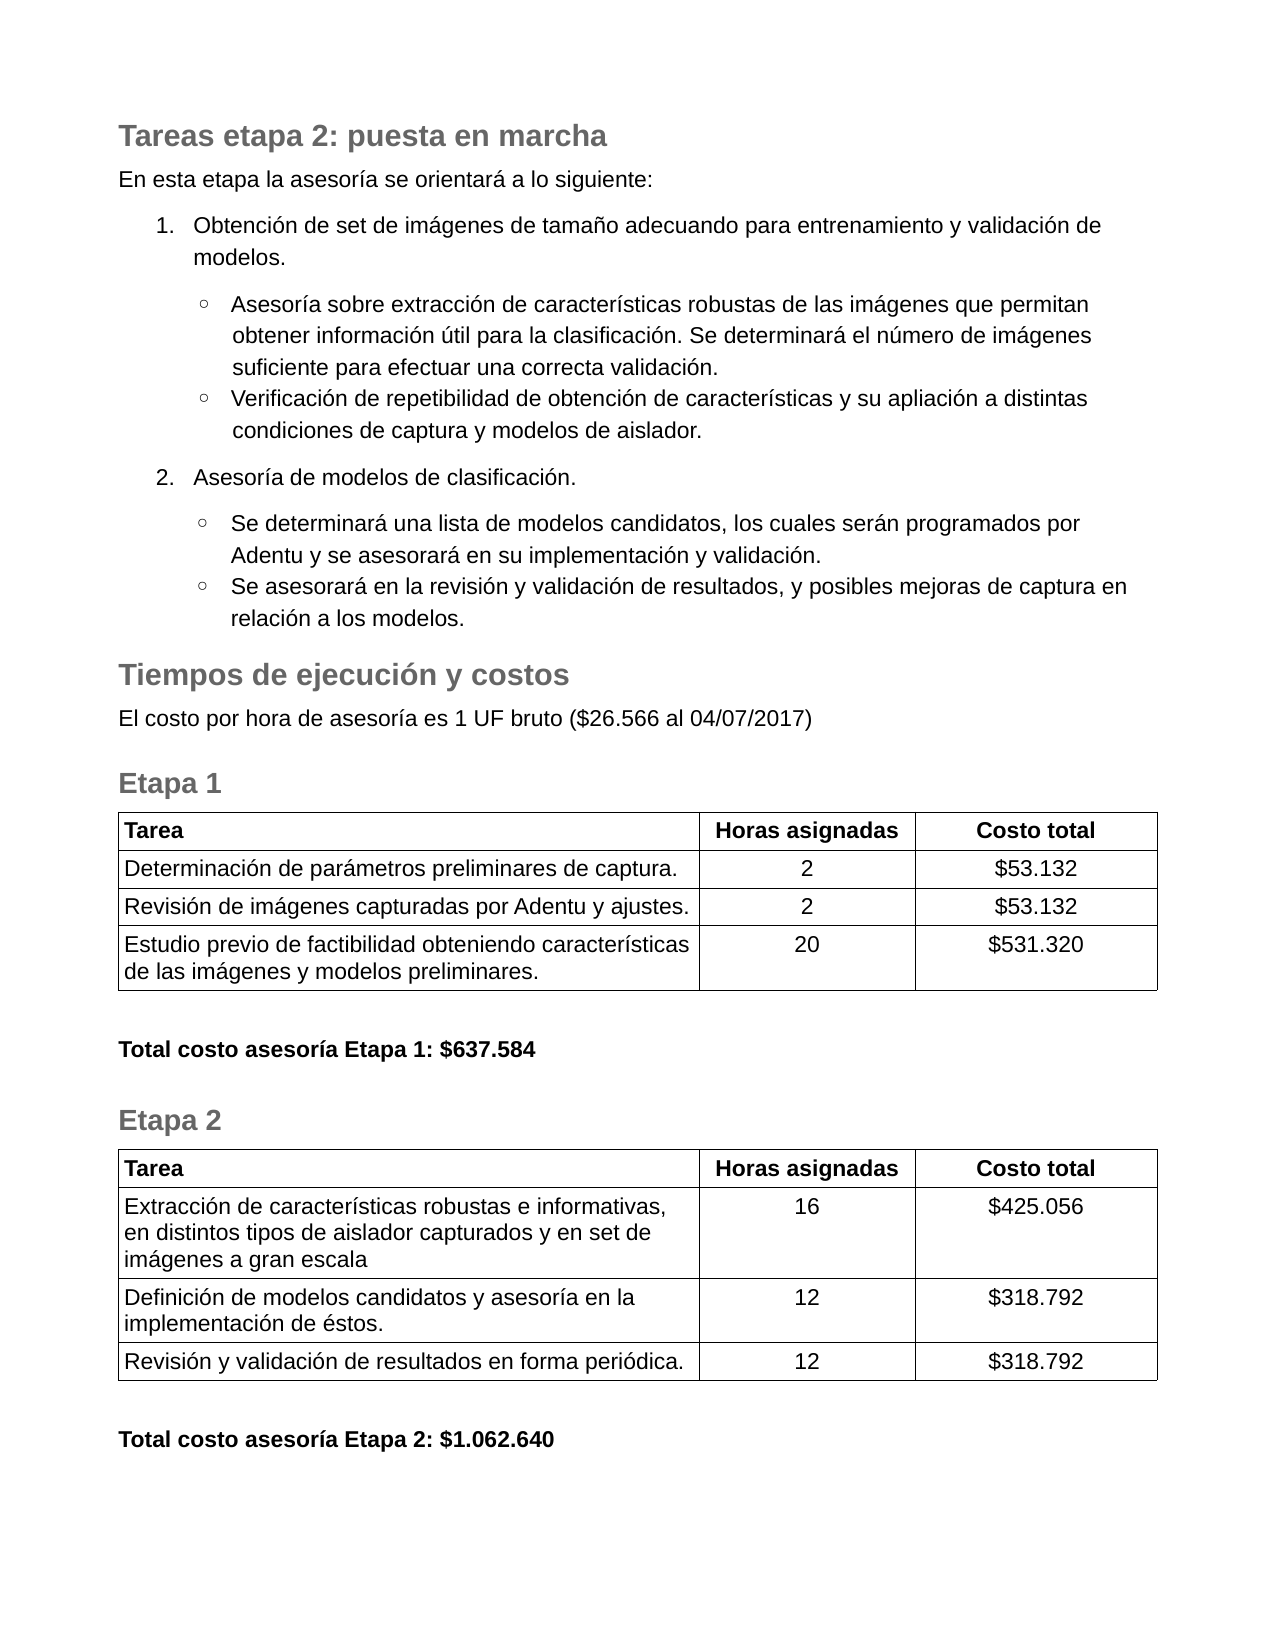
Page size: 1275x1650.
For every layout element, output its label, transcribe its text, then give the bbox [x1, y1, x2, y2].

table_header Tarea [119, 1150, 699, 1187]
list Se asesorará en la revisión y validación de resultados, y posibles mejoras de captura en relación a los modelos. [193, 573, 1157, 631]
table_header Costo total [916, 1150, 1157, 1187]
table_cell Determinación de parámetros preliminares de captura. [119, 851, 699, 887]
table_cell 12 [700, 1279, 915, 1342]
subtitle Tareas etapa 2: puesta en marcha [118, 118, 1157, 153]
table_cell 2 [700, 889, 915, 925]
table_cell 2 [700, 851, 915, 887]
table_cell Revisión de imágenes capturadas por Adentu y ajustes. [119, 889, 699, 925]
table_cell $318.792 [916, 1279, 1157, 1342]
text El costo por hora de asesoría es 1 UF bruto ($26.566 al 04/07/2017) [118, 705, 1157, 731]
table_cell $53.132 [916, 889, 1157, 925]
table_cell Definición de modelos candidatos y asesoría en la implementación de éstos. [119, 1279, 699, 1342]
text Total costo asesoría Etapa 2: $1.062.640 [118, 1426, 1157, 1453]
list Asesoría sobre extracción de características robustas de las imágenes que permitan obtener información útil para la clasificación. Se determinará el número de imágenes suficiente para efectuar una correcta validación. [194, 291, 1157, 380]
text Total costo asesoría Etapa 1: $637.584 [118, 1036, 1157, 1062]
table_cell 20 [700, 926, 915, 990]
table_cell $53.132 [916, 851, 1157, 887]
list Verificación de repetibilidad de obtención de características y su apliación a distintas condiciones de captura y modelos de aislador. [194, 385, 1157, 443]
table_cell 12 [700, 1343, 915, 1380]
table_header Horas asignadas [700, 813, 915, 849]
table_cell Estudio previo de factibilidad obteniendo características de las imágenes y modelos preliminares. [119, 926, 699, 990]
table_header Costo total [916, 813, 1157, 849]
list Obtención de set de imágenes de tamaño adecuando para entrenamiento y validación de modelos. [156, 212, 1157, 270]
subtitle Etapa 2 [118, 1103, 1157, 1137]
table_cell $318.792 [916, 1343, 1157, 1380]
table_cell Revisión y validación de resultados en forma periódica. [119, 1343, 699, 1380]
list Asesoría de modelos de clasificación. [156, 463, 1157, 490]
table_cell 16 [700, 1188, 915, 1278]
list Se determinará una lista de modelos candidatos, los cuales serán programados por Adentu y se asesorará en su implementación y validación. [193, 510, 1157, 568]
subtitle Etapa 1 [118, 766, 1157, 799]
text En esta etapa la asesoría se orientará a lo siguiente: [118, 166, 1157, 192]
table_header Horas asignadas [700, 1150, 915, 1187]
table_cell $425.056 [916, 1188, 1157, 1278]
table_cell $531.320 [916, 926, 1157, 990]
subtitle Tiempos de ejecución y costos [118, 657, 1157, 692]
table_header Tarea [119, 813, 699, 849]
table_cell Extracción de características robustas e informativas, en distintos tipos de aislador capturados y en set de imágenes a gran escala [119, 1188, 699, 1278]
